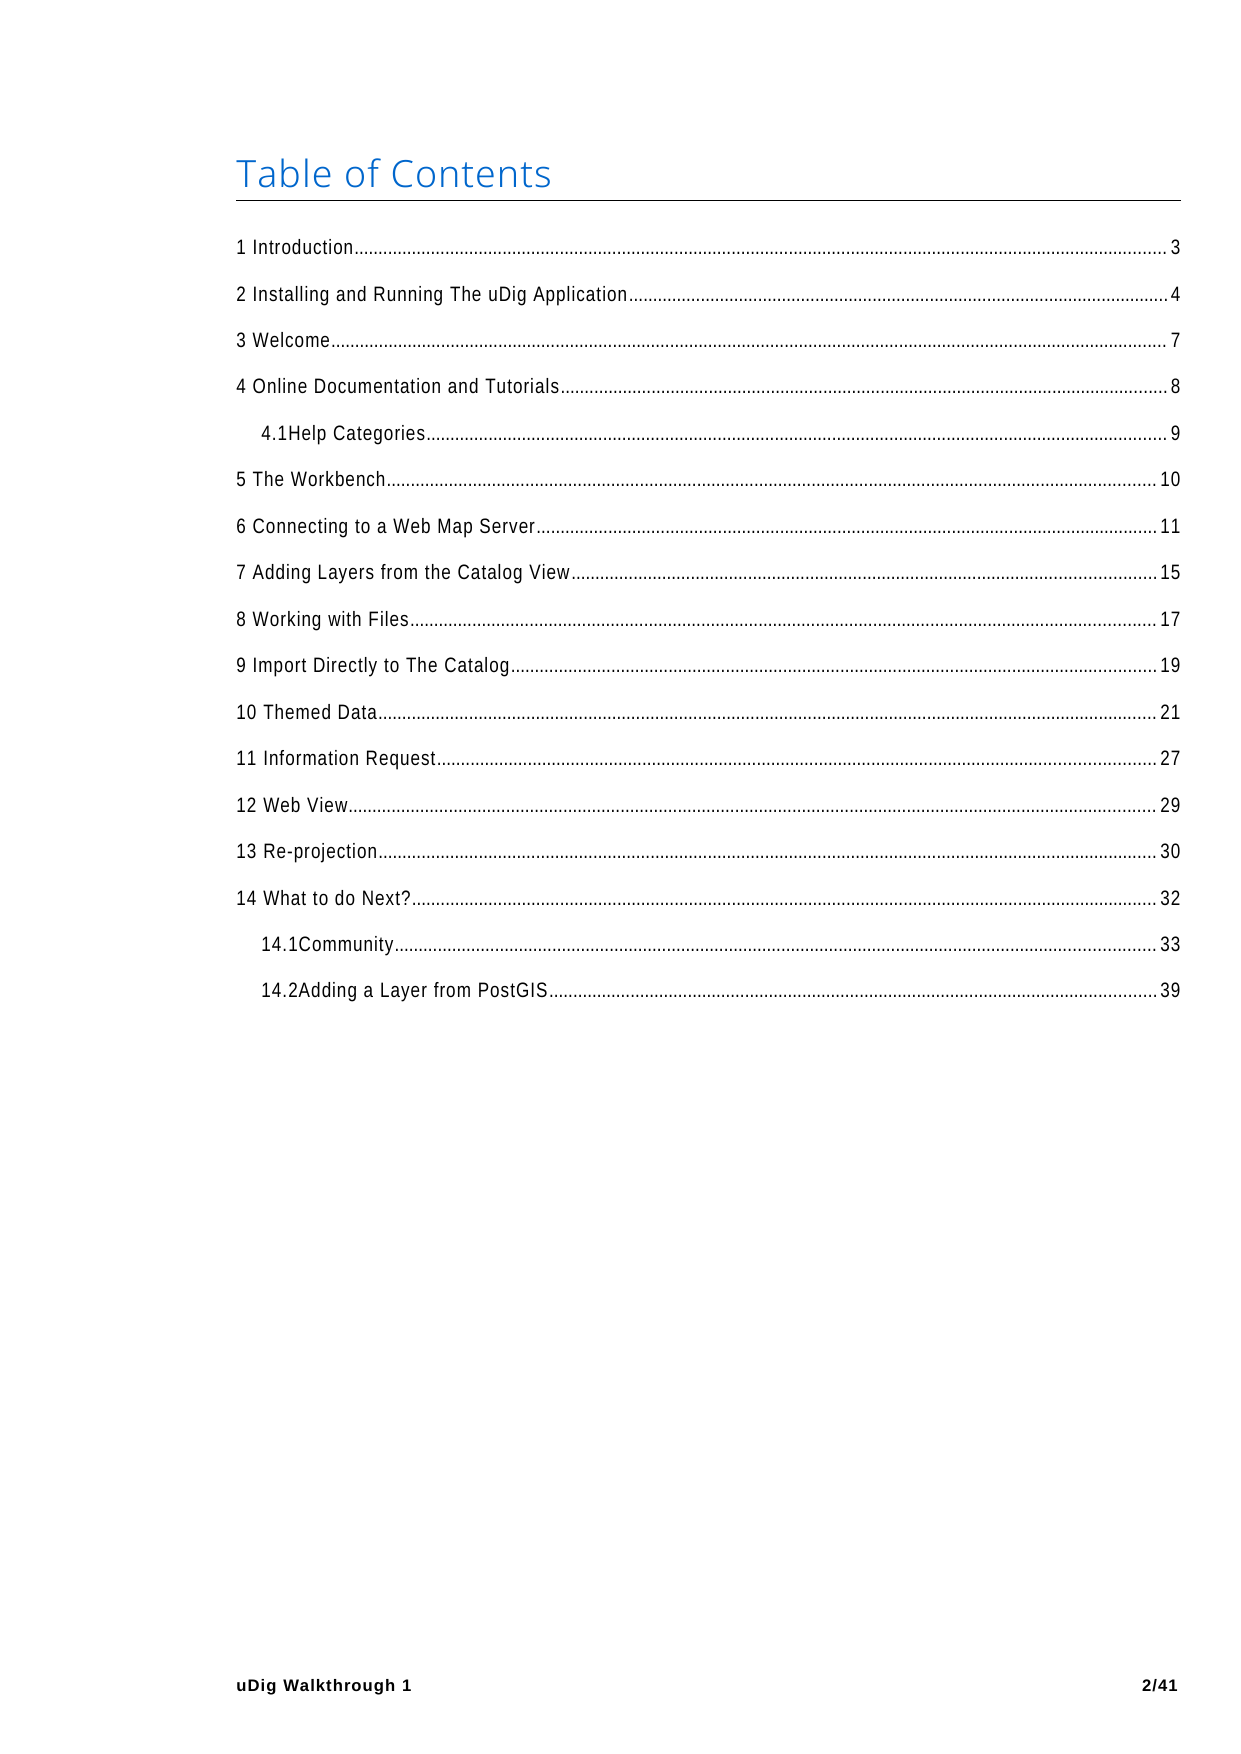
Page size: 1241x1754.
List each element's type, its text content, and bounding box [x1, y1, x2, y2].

text 11 Information Request 27 [236, 746, 1181, 770]
title Table of Contents [236, 147, 1181, 200]
text 14.1Community 33 [261, 932, 1181, 956]
text 13 Re-projection 30 [236, 839, 1181, 863]
text 1 Introduction 3 [236, 235, 1181, 259]
text 10 Themed Data 21 [236, 700, 1181, 724]
text 3 Welcome 7 [236, 328, 1181, 352]
text 4.1Help Categories 9 [261, 421, 1181, 445]
text 4 Online Documentation and Tutorials 8 [236, 374, 1181, 398]
text 12 Web View 29 [236, 793, 1181, 817]
text 14.2Adding a Layer from PostGIS 39 [261, 978, 1181, 1002]
text 5 The Workbench 10 [236, 467, 1181, 491]
text 2 Installing and Running The uDig Application 4 [236, 282, 1181, 306]
text 14 What to do Next? 32 [236, 886, 1181, 909]
text 6 Connecting to a Web Map Server 11 [236, 514, 1181, 538]
text 7 Adding Layers from the Catalog View 15 [236, 560, 1181, 584]
text 9 Import Directly to The Catalog 19 [236, 653, 1181, 677]
text 8 Working with Files 17 [236, 607, 1181, 631]
